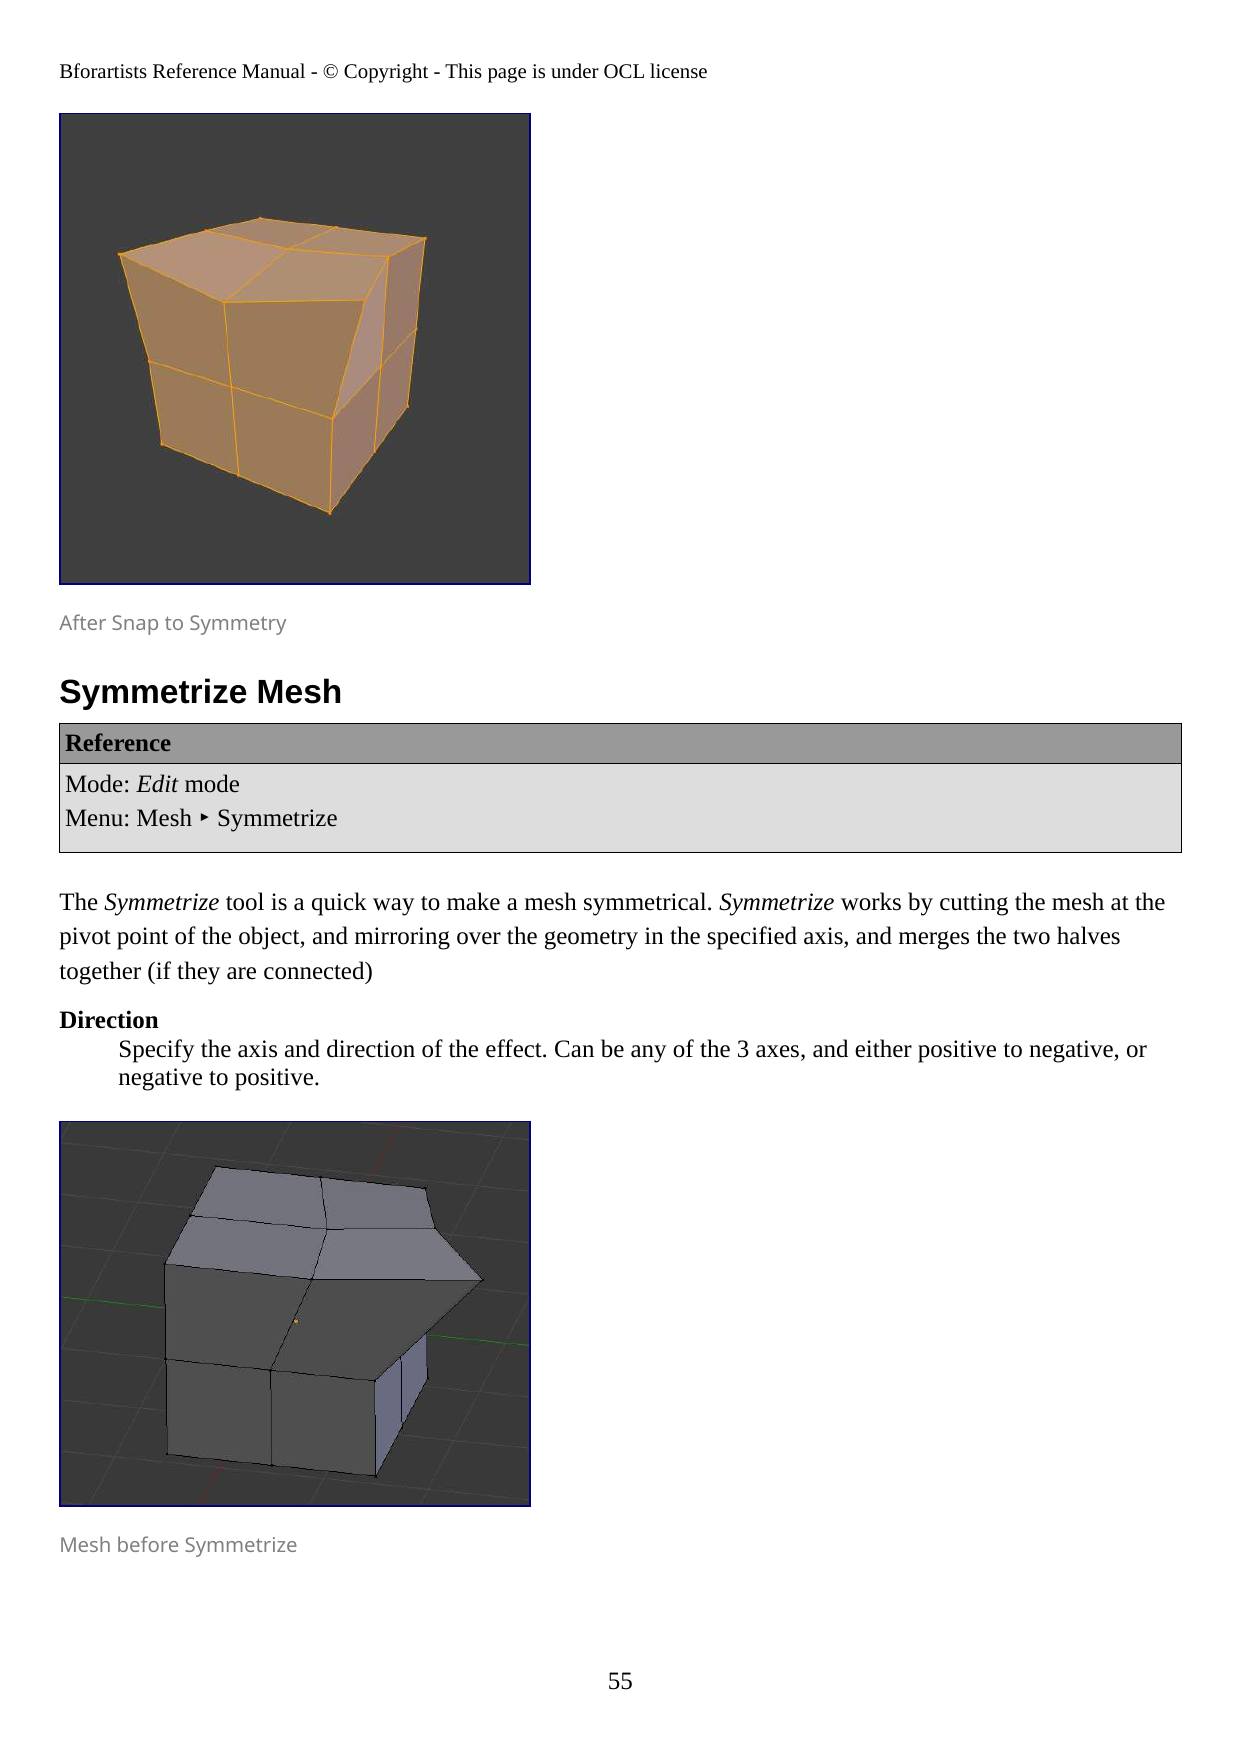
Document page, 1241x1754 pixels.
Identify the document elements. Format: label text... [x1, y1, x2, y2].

picture [61, 114, 529, 583]
text The Symmetrize tool is a quick way to make a mesh symmetrical. Symmetrize works by cutting the mesh at the pivot point of the object, and mirroring over the geometry in the specified axis, and merges the two halves together (if they are connected) [59, 887, 1181, 984]
list Specify the axis and direction of the effect. Can be any of the 3 axes, and either positive to negative, or negative to positive. [118, 1034, 1181, 1091]
text After Snap to Symmetry [59, 605, 1181, 636]
picture [61, 1122, 529, 1505]
subtitle Symmetrize Mesh [59, 671, 1181, 710]
table_cell Mode: Edit mode Menu: Mesh ‣ Symmetrize [60, 764, 1181, 852]
text Mesh before Symmetrize [59, 1527, 1181, 1559]
subtitle Direction [59, 1005, 1181, 1034]
table_header Reference [60, 724, 1181, 763]
